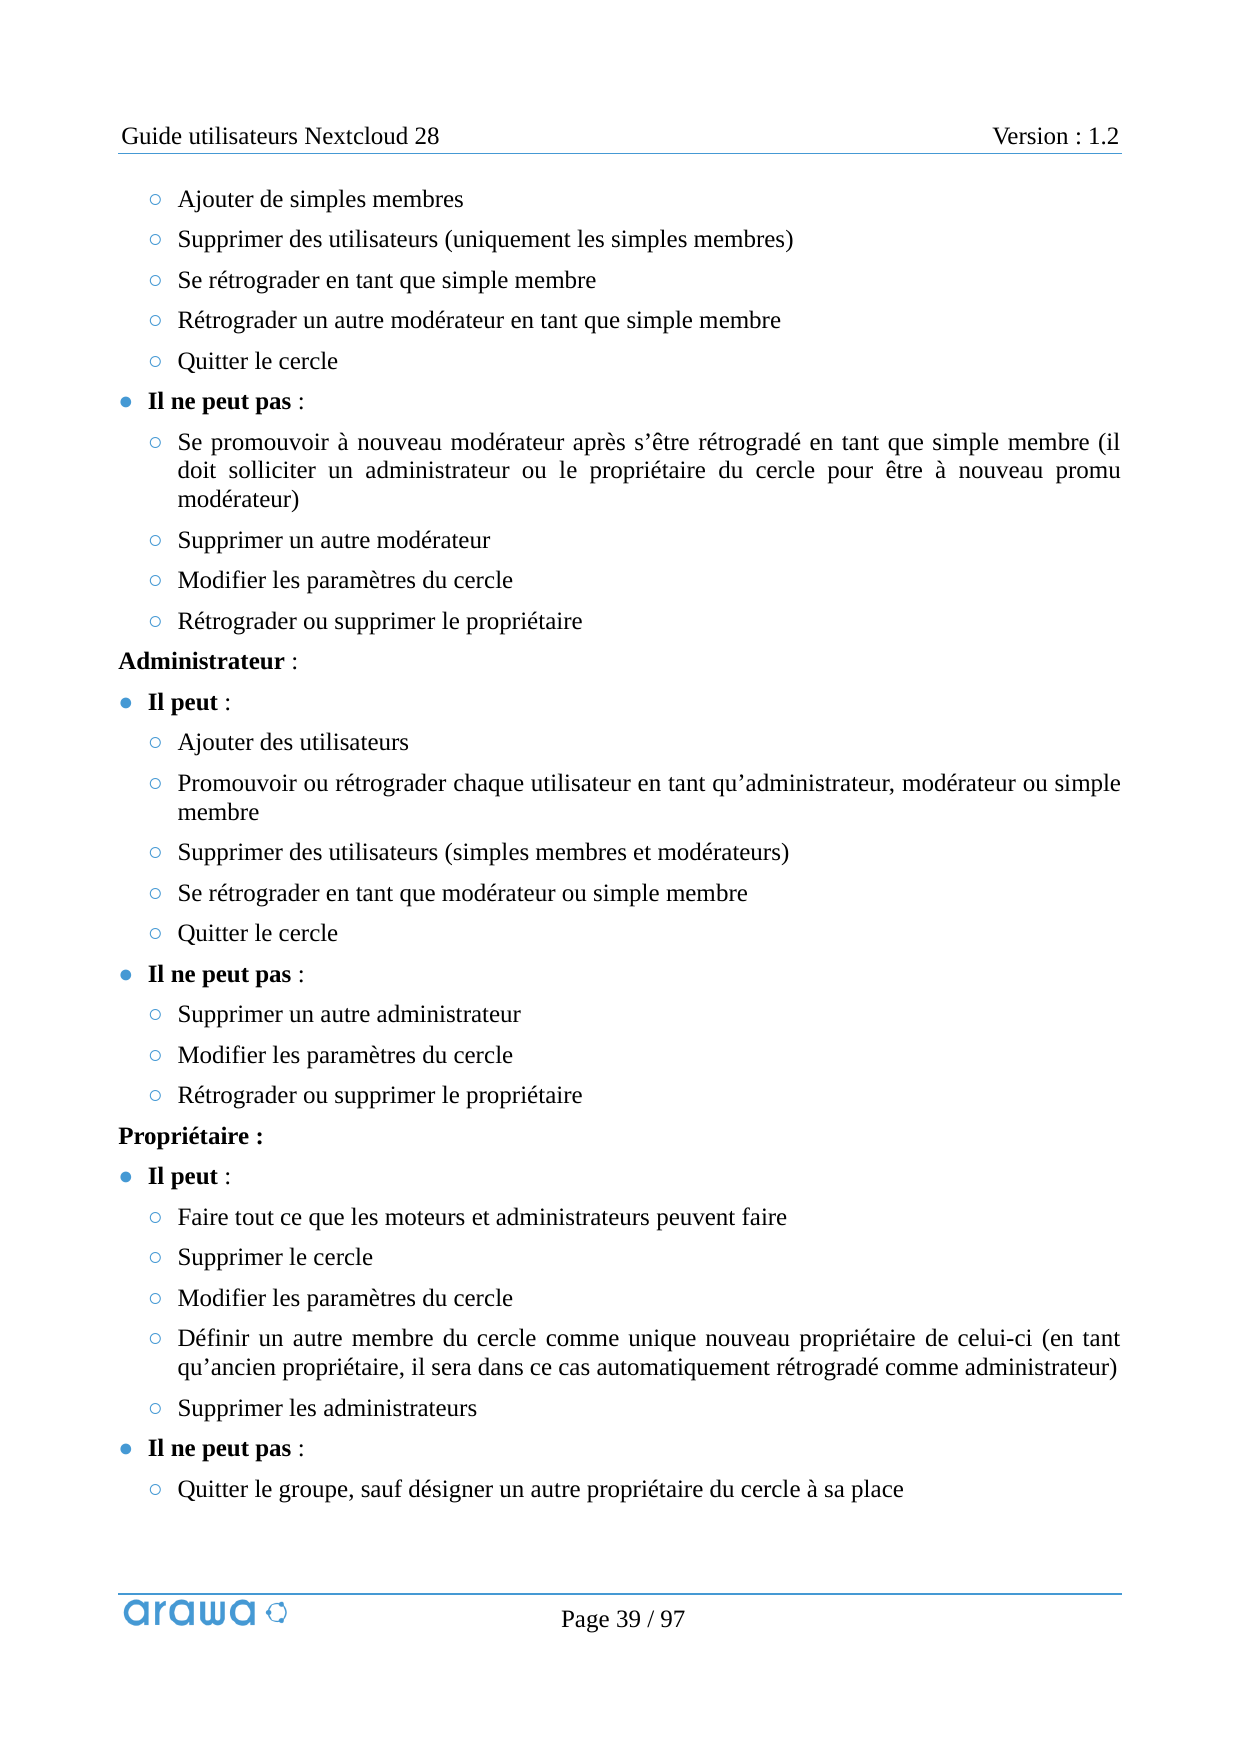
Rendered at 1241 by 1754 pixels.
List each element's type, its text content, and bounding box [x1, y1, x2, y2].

list Se rétrograder en tant que modérateur ou simple membre [148, 878, 1122, 907]
list Modifier les paramètres du cercle [148, 565, 1122, 594]
list Quitter le cercle [148, 346, 1122, 374]
list Il peut : [118, 687, 1122, 716]
text Propriétaire : [118, 1121, 1122, 1150]
list Supprimer des utilisateurs (uniquement les simples membres) [148, 224, 1122, 253]
list Faire tout ce que les moteurs et administrateurs peuvent faire [148, 1202, 1122, 1231]
list Rétrograder ou supprimer le propriétaire [148, 606, 1122, 635]
picture [121, 1597, 290, 1628]
list Rétrograder un autre modérateur en tant que simple membre [148, 305, 1122, 334]
list Il ne peut pas : [118, 386, 1122, 415]
list Modifier les paramètres du cercle [148, 1283, 1122, 1312]
list Quitter le groupe, sauf désigner un autre propriétaire du cercle à sa place [148, 1474, 1122, 1503]
list Supprimer un autre administrateur [148, 999, 1122, 1028]
list Définir un autre membre du cercle comme unique nouveau propriétaire de celui-ci (en tant qu’ancien propriétaire, il sera dans ce cas automatiquement rétrogradé comme administrateur) [148, 1323, 1122, 1381]
list Se rétrograder en tant que simple membre [148, 265, 1122, 293]
text Administrateur : [118, 646, 1122, 675]
list Supprimer les administrateurs [148, 1393, 1122, 1422]
list Supprimer le cercle [148, 1242, 1122, 1271]
list Rétrograder ou supprimer le propriétaire [148, 1080, 1122, 1109]
list Se promouvoir à nouveau modérateur après s’être rétrogradé en tant que simple membre (il doit solliciter un administrateur ou le propriétaire du cercle pour être à nouveau promu modérateur) [148, 427, 1122, 513]
list Modifier les paramètres du cercle [148, 1040, 1122, 1069]
list Il peut : [118, 1161, 1122, 1190]
list Il ne peut pas : [118, 959, 1122, 988]
list Ajouter de simples membres [148, 184, 1122, 212]
list Quitter le cercle [148, 918, 1122, 947]
list Supprimer des utilisateurs (simples membres et modérateurs) [148, 837, 1122, 866]
list Supprimer un autre modérateur [148, 525, 1122, 554]
list Promouvoir ou rétrograder chaque utilisateur en tant qu’administrateur, modérateur ou simple membre [148, 768, 1122, 826]
list Ajouter des utilisateurs [148, 727, 1122, 756]
list Il ne peut pas : [118, 1433, 1122, 1462]
